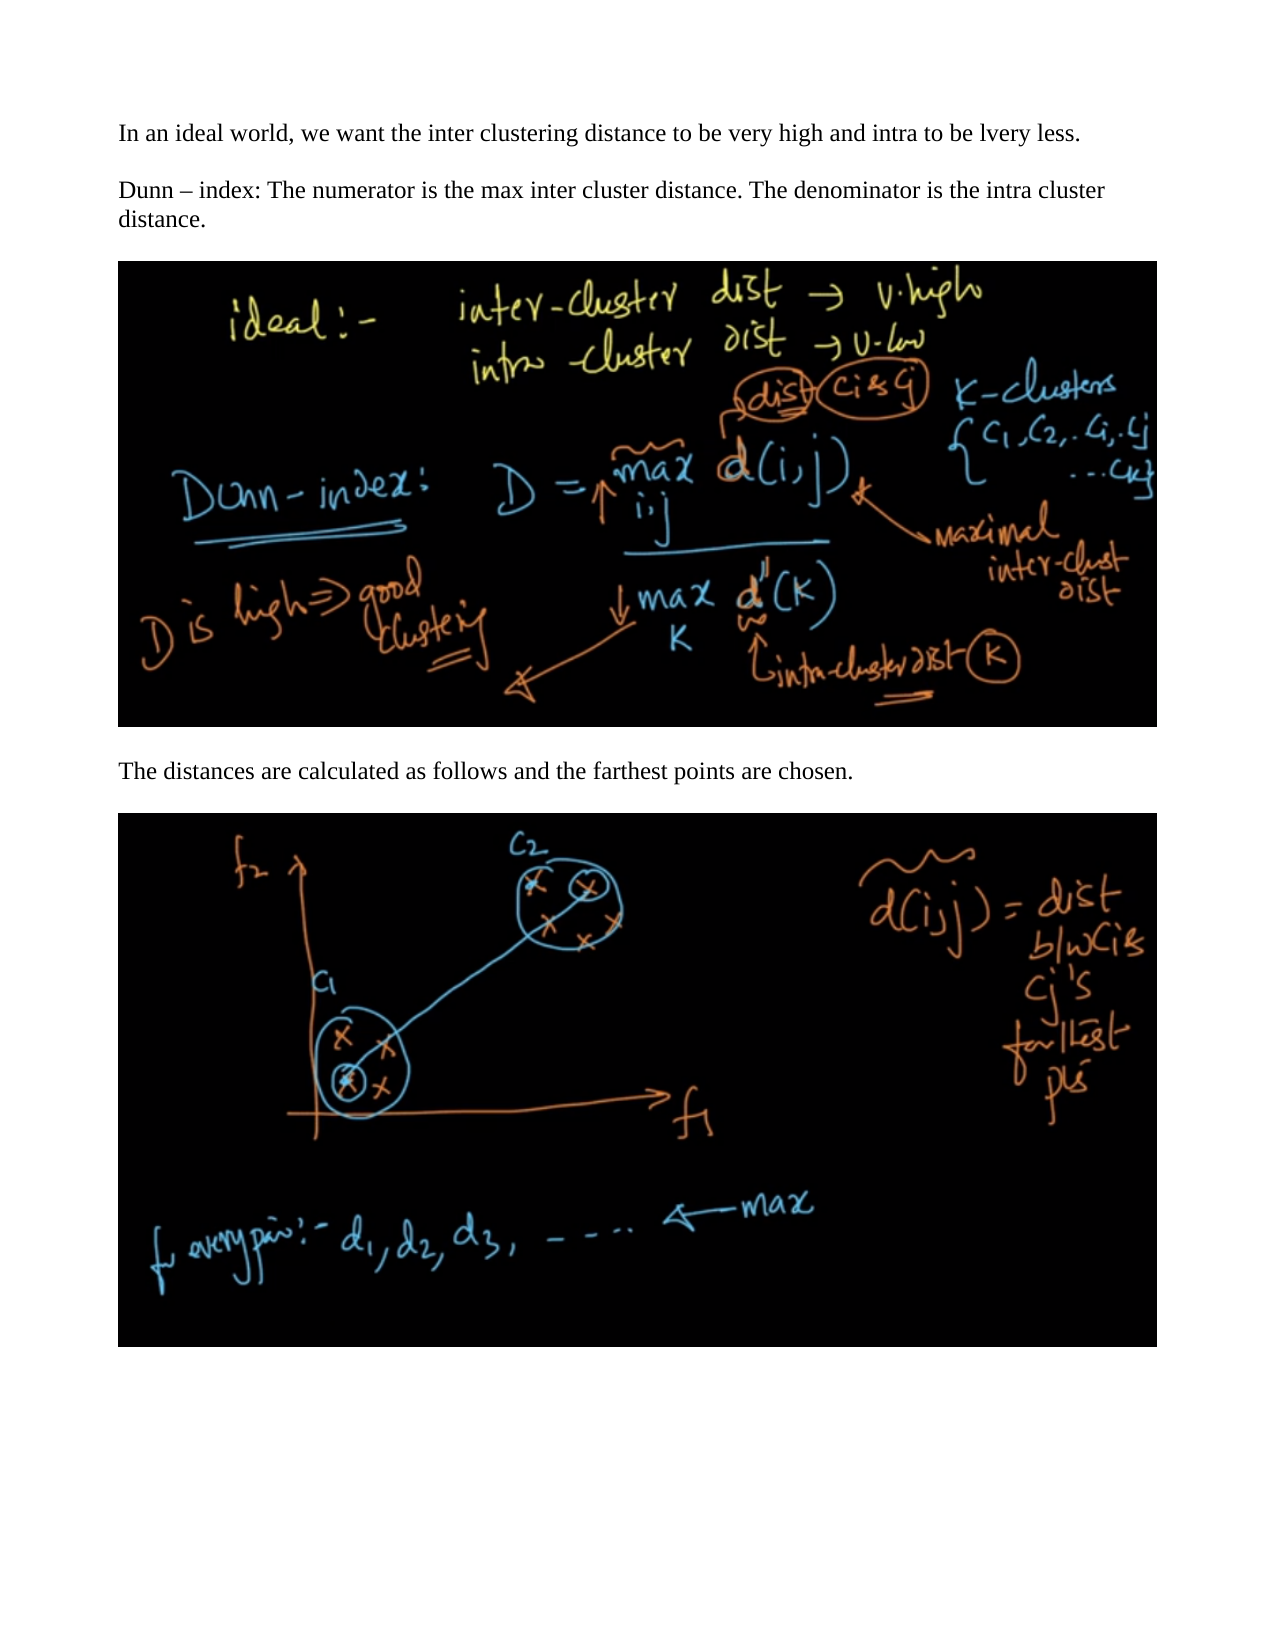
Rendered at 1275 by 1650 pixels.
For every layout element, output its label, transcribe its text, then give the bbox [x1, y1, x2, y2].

text The distances are calculated as follows and the farthest points are chosen. [118, 756, 1157, 784]
text In an ideal world, we want the inter clustering distance to be very high and intra to be lvery less. [118, 118, 1157, 147]
picture [118, 813, 1157, 1347]
picture [118, 261, 1157, 727]
text Dunn – index: The numerator is the max inter cluster distance. The denominator is the intra cluster distance. [118, 176, 1157, 233]
